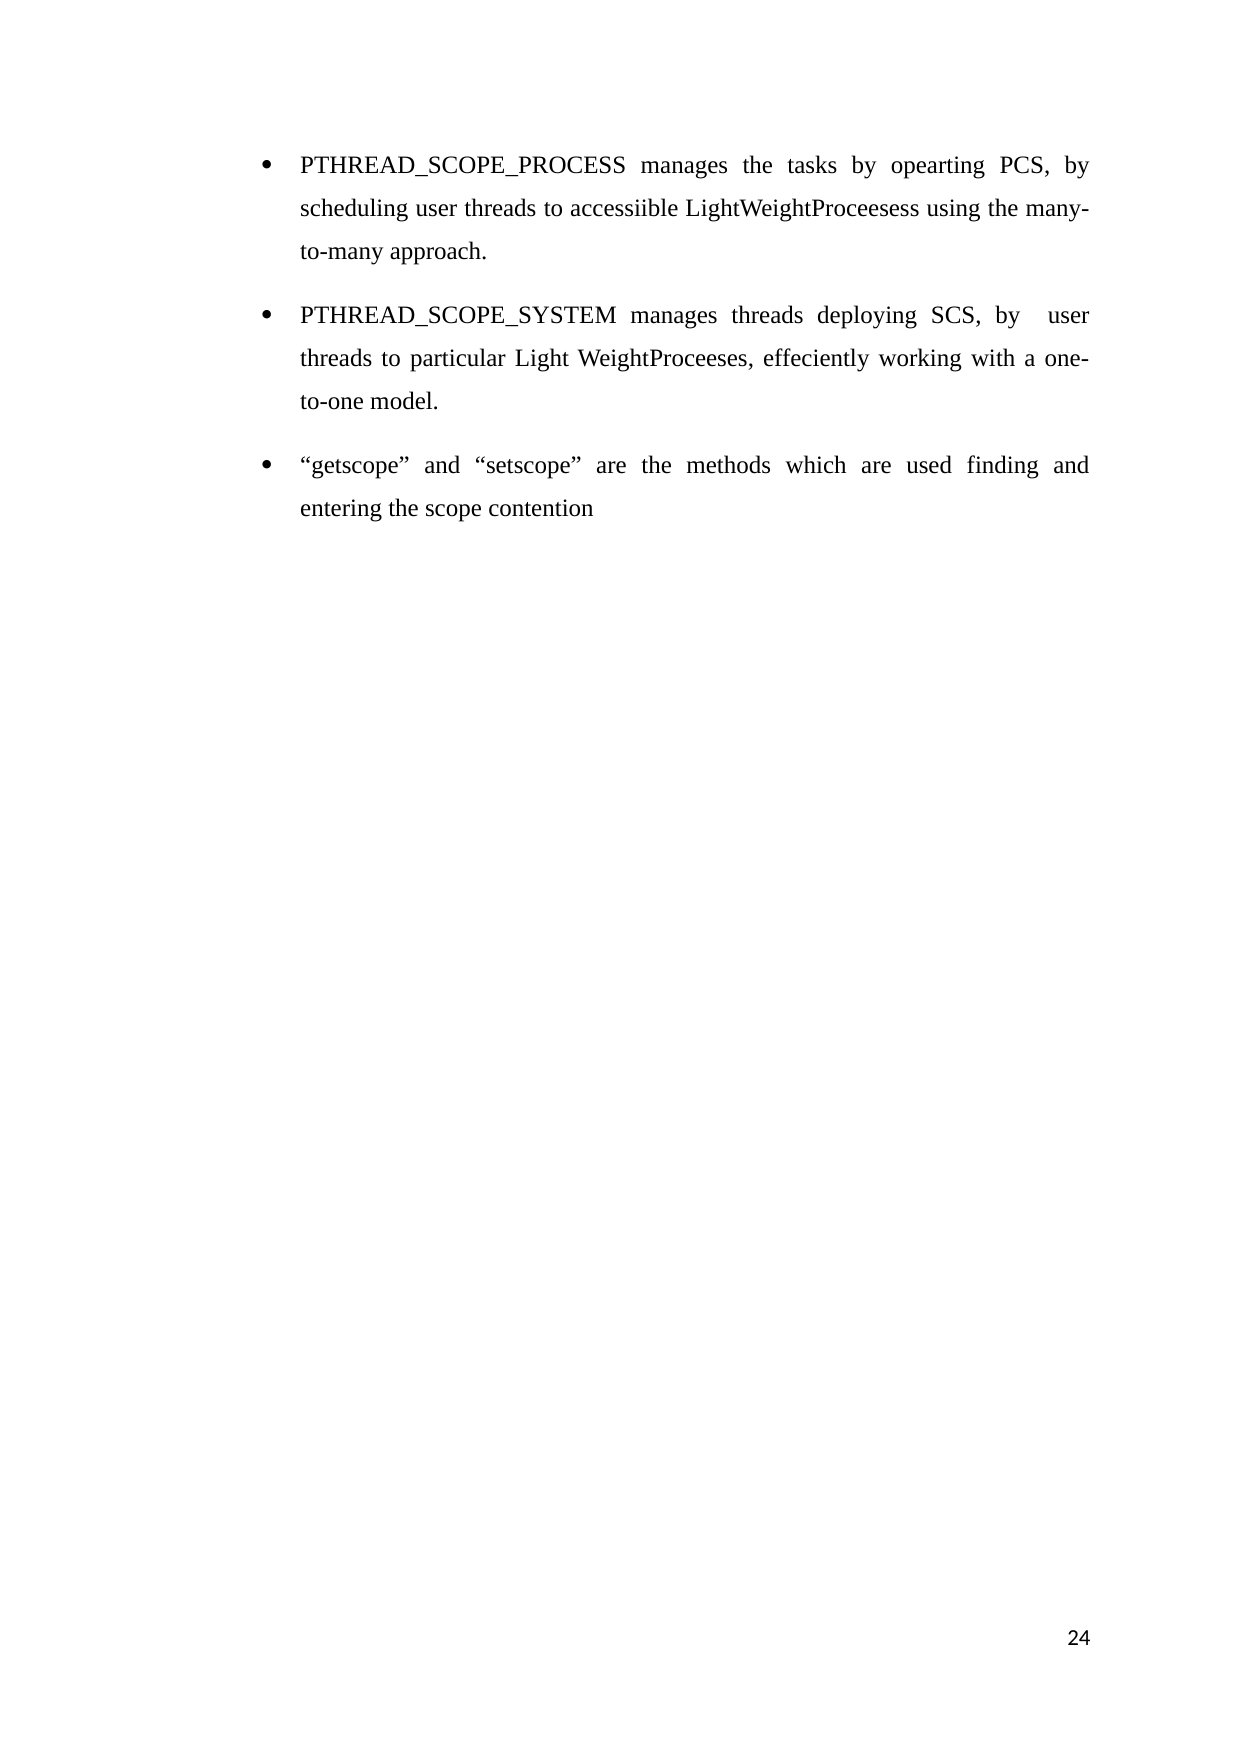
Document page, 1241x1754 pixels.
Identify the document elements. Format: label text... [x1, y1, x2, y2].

list PTHREAD_SCOPE_SYSTEM manages threads deploying SCS, by user threads to particular Light WeightProceeses, effeciently working with a one-to-one model. [262, 300, 1090, 415]
list “getscope” and “setscope” are the methods which are used finding and entering the scope contention [262, 450, 1090, 522]
list PTHREAD_SCOPE_PROCESS manages the tasks by opearting PCS, by scheduling user threads to accessiible LightWeightProceesess using the many-to-many approach. [262, 150, 1090, 265]
